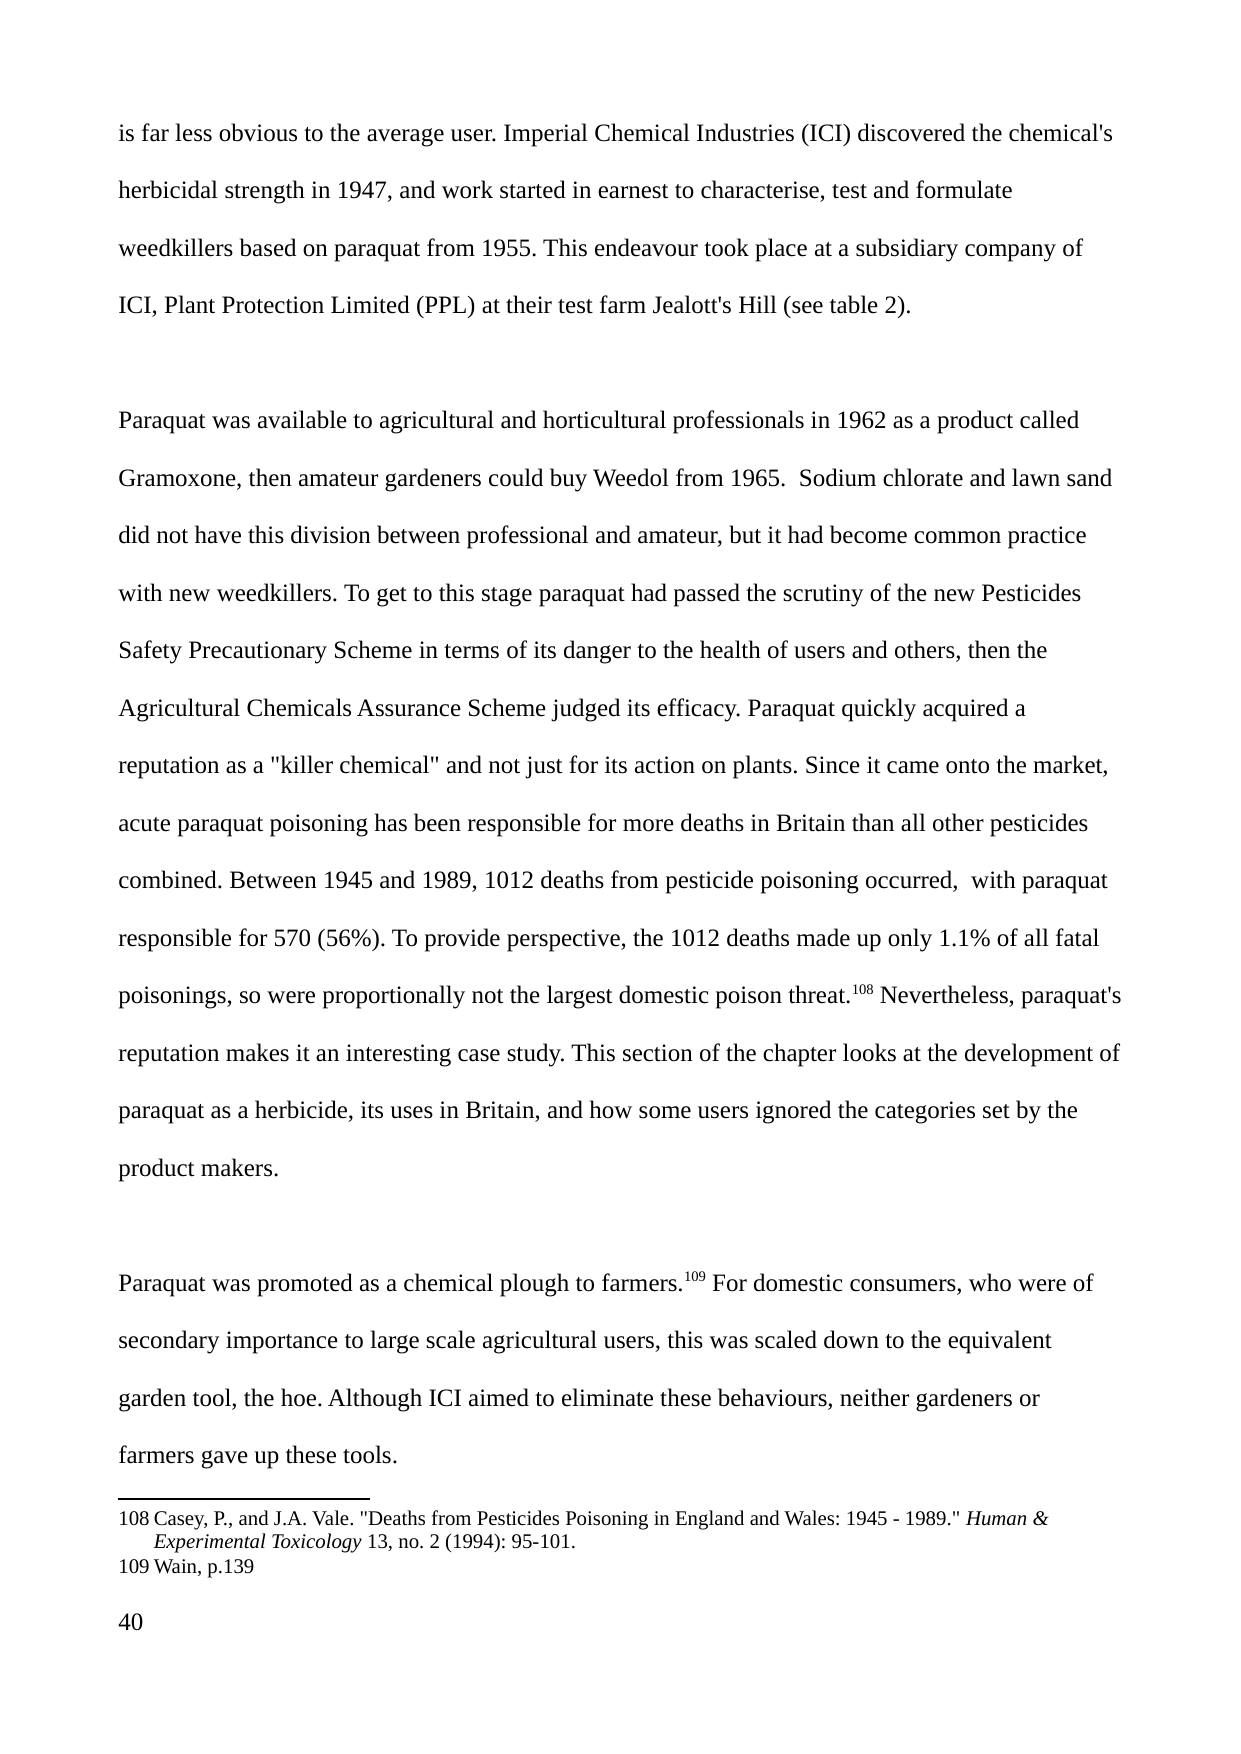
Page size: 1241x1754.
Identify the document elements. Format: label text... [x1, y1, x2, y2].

text Wain, p.139 [118, 1553, 1122, 1578]
text Paraquat was promoted as a chemical plough to farmers. For domestic consumers, who were of secondary importance to large scale agricultural users, this was scaled down to the equivalent garden tool, the hoe. Although ICI aimed to eliminate these behaviours, neither gardeners or farmers gave up these tools. [118, 1268, 1122, 1469]
text is far less obvious to the average user. Imperial Chemical Industries (ICI) discovered the chemical's herbicidal strength in 1947, and work started in earnest to characterise, test and formulate weedkillers based on paraquat from 1955. This endeavour took place at a subsidiary company of ICI, Plant Protection Limited (PPL) at their test farm Jealott's Hill (see table 2). [118, 118, 1122, 319]
text Casey, P., and J.A. Vale. "Deaths from Pesticides Poisoning in England and Wales: 1945 - 1989." Human & Experimental Toxicology 13, no. 2 (1994): 95-101. [118, 1505, 1122, 1553]
text Paraquat was available to agricultural and horticultural professionals in 1962 as a product called Gramoxone, then amateur gardeners could buy Weedol from 1965. Sodium chlorate and lawn sand did not have this division between professional and amateur, but it had become common practice with new weedkillers. To get to this stage paraquat had passed the scrutiny of the new Pesticides Safety Precautionary Scheme in terms of its danger to the health of users and others, then the Agricultural Chemicals Assurance Scheme judged its efficacy. Paraquat quickly acquired a reputation as a "killer chemical" and not just for its action on plants. Since it came onto the market, acute paraquat poisoning has been responsible for more deaths in Britain than all other pesticides combined. Between 1945 and 1989, 1012 deaths from pesticide poisoning occurred, with paraquat responsible for 570 (56%). To provide perspective, the 1012 deaths made up only 1.1% of all fatal poisonings, so were proportionally not the largest domestic poison threat. Nevertheless, paraquat's reputation makes it an interesting case study. This section of the chapter looks at the development of paraquat as a herbicide, its uses in Britain, and how some users ignored the categories set by the product makers. [118, 406, 1122, 1182]
